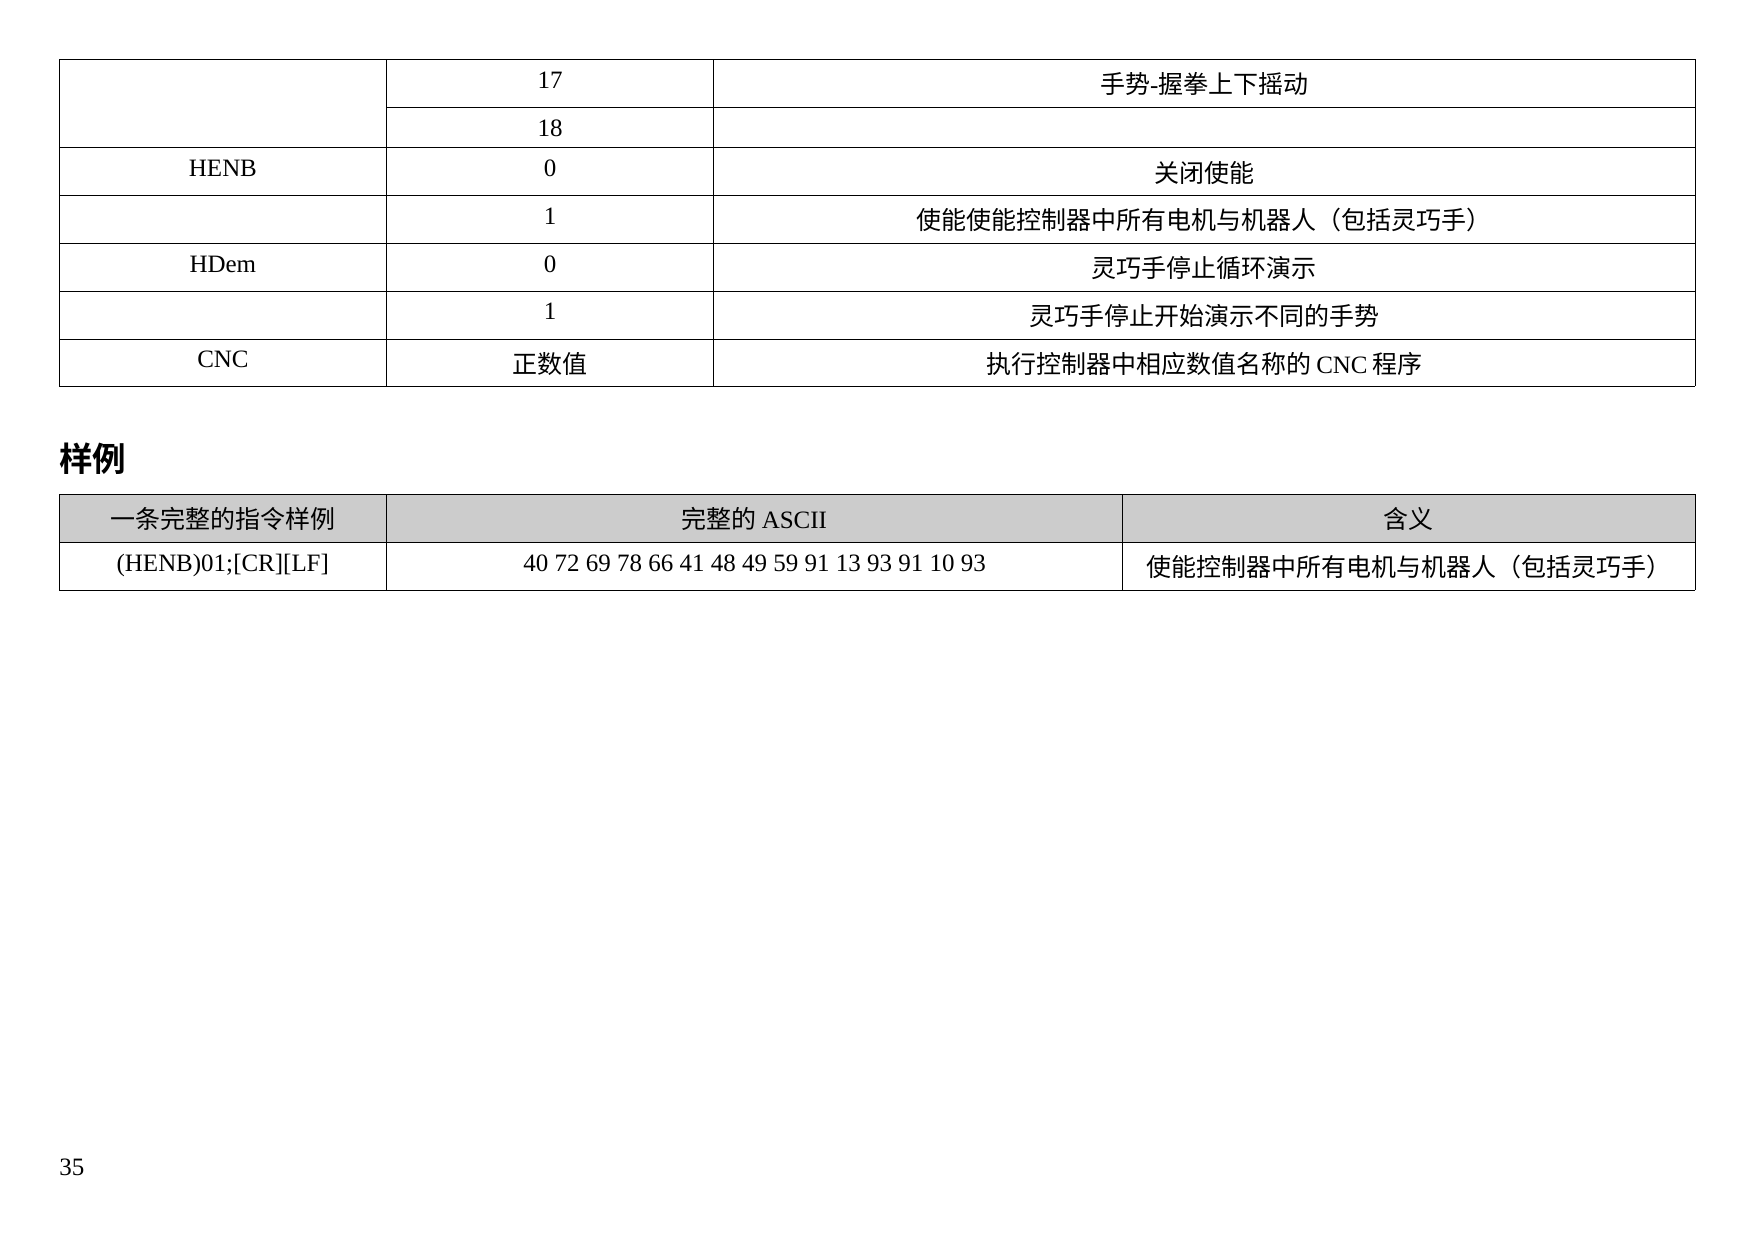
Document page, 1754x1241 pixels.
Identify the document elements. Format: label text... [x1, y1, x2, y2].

table_cell 0 [387, 244, 713, 291]
table_cell 灵巧手停止循环演示 [714, 244, 1695, 291]
table_cell [60, 196, 386, 243]
table_cell 手势-握拳上下摇动 [714, 60, 1695, 107]
table_cell HENB [60, 148, 386, 195]
table_header 一条完整的指令样例 [60, 495, 386, 542]
table_cell 关闭使能 [714, 148, 1695, 195]
table_cell 1 [387, 196, 713, 243]
table_header 含义 [1123, 495, 1695, 542]
subtitle 样例 [59, 436, 1695, 482]
table_cell [60, 60, 386, 147]
table_cell (HENB)01;[CR][LF] [60, 543, 386, 590]
table_cell 1 [387, 292, 713, 338]
table_cell 执行控制器中相应数值名称的CNC程序 [714, 340, 1695, 386]
table_cell 0 [387, 148, 713, 195]
table_header 完整的ASCII [387, 495, 1122, 542]
table_cell 正数值 [387, 340, 713, 386]
table_cell HDem [60, 244, 386, 291]
table_cell [714, 108, 1695, 147]
table_cell CNC [60, 340, 386, 386]
table_cell 使能使能控制器中所有电机与机器人（包括灵巧手） [714, 196, 1695, 243]
table_cell 18 [387, 108, 713, 147]
table_cell 40 72 69 78 66 41 48 49 59 91 13 93 91 10 93 [387, 543, 1122, 590]
table_cell 17 [387, 60, 713, 107]
table_cell 灵巧手停止开始演示不同的手势 [714, 292, 1695, 338]
table_cell [60, 292, 386, 338]
table_cell 使能控制器中所有电机与机器人（包括灵巧手） [1123, 543, 1695, 590]
